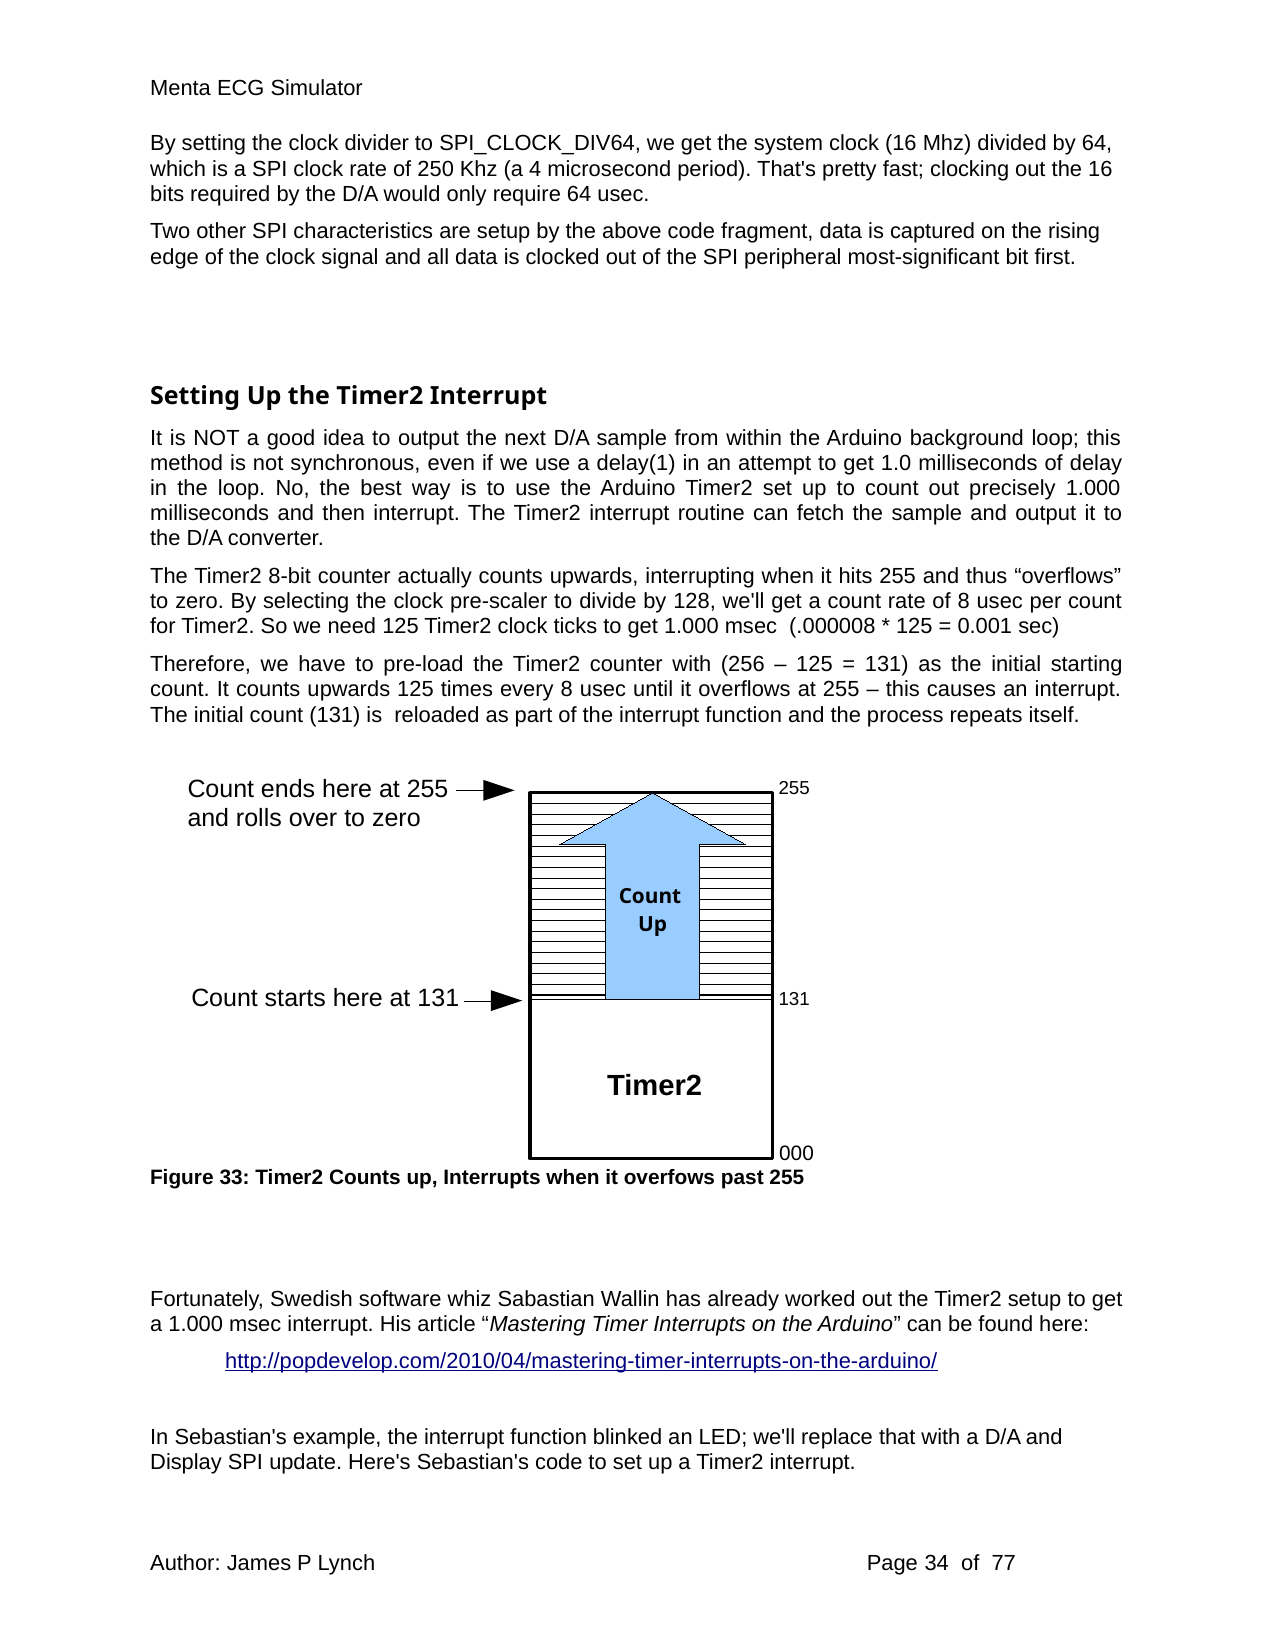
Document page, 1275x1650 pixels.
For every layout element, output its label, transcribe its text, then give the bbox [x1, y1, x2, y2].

text Fortunately, Swedish software whiz Sabastian Wallin has already worked out the Timer2 setup to get a 1.000 msec interrupt. His article “Mastering Timer Interrupts on the Arduino” can be found here: [150, 1286, 1124, 1336]
text It is NOT a good idea to output the next D/A sample from within the Arduino background loop; this method is not synchronous, even if we use a delay(1) in an attempt to get 1.0 milliseconds of delay in the loop. No, the best way is to use the Arduino Timer2 set up to count out precisely 1.000 milliseconds and then interrupt. The Timer2 interrupt routine can fetch the sample and output it to the D/A converter. [150, 424, 1124, 550]
text In Sebastian's example, the interrupt function blinked an LED; we'll replace that with a D/A and Display SPI update. Here's Sebastian's code to set up a Timer2 interrupt. [150, 1424, 1124, 1474]
text Two other SPI characteristics are setup by the above code fragment, data is captured on the rising edge of the clock signal and all data is clocked out of the SPI peripheral most-significant bit first. [150, 218, 1124, 269]
text The Timer2 8-bit counter actually counts upwards, interrupting when it hits 255 and thus “overflows” to zero. By selecting the clock pre-scaler to divide by 128, we'll get a count rate of 8 usec per count for Timer2. So we need 125 Timer2 clock ticks to get 1.000 msec (.000008 * 125 = 0.001 sec) [150, 563, 1124, 638]
text Figure : Timer2 Counts up, Interrupts when it overfows past 255 [150, 1164, 1120, 1188]
text http://popdevelop.com/2010/04/mastering-timer-interrupts-on-the-arduino/ [225, 1348, 1124, 1374]
subtitle Setting Up the Timer2 Interrupt [150, 378, 1124, 412]
text By setting the clock divider to SPI_CLOCK_DIV64, we get the system clock (16 Mhz) divided by 64, which is a SPI clock rate of 250 Khz (a 4 microsecond period). That's pretty fast; clocking out the 16 bits required by the D/A would only require 64 usec. [150, 130, 1124, 206]
text Therefore, we have to pre-load the Timer2 counter with (256 – 125 = 131) as the initial starting count. It counts upwards 125 times every 8 usec until it overflows at 255 – this causes an interrupt. The initial count (131) is reloaded as part of the interrupt function and the process repeats itself. [150, 651, 1124, 727]
